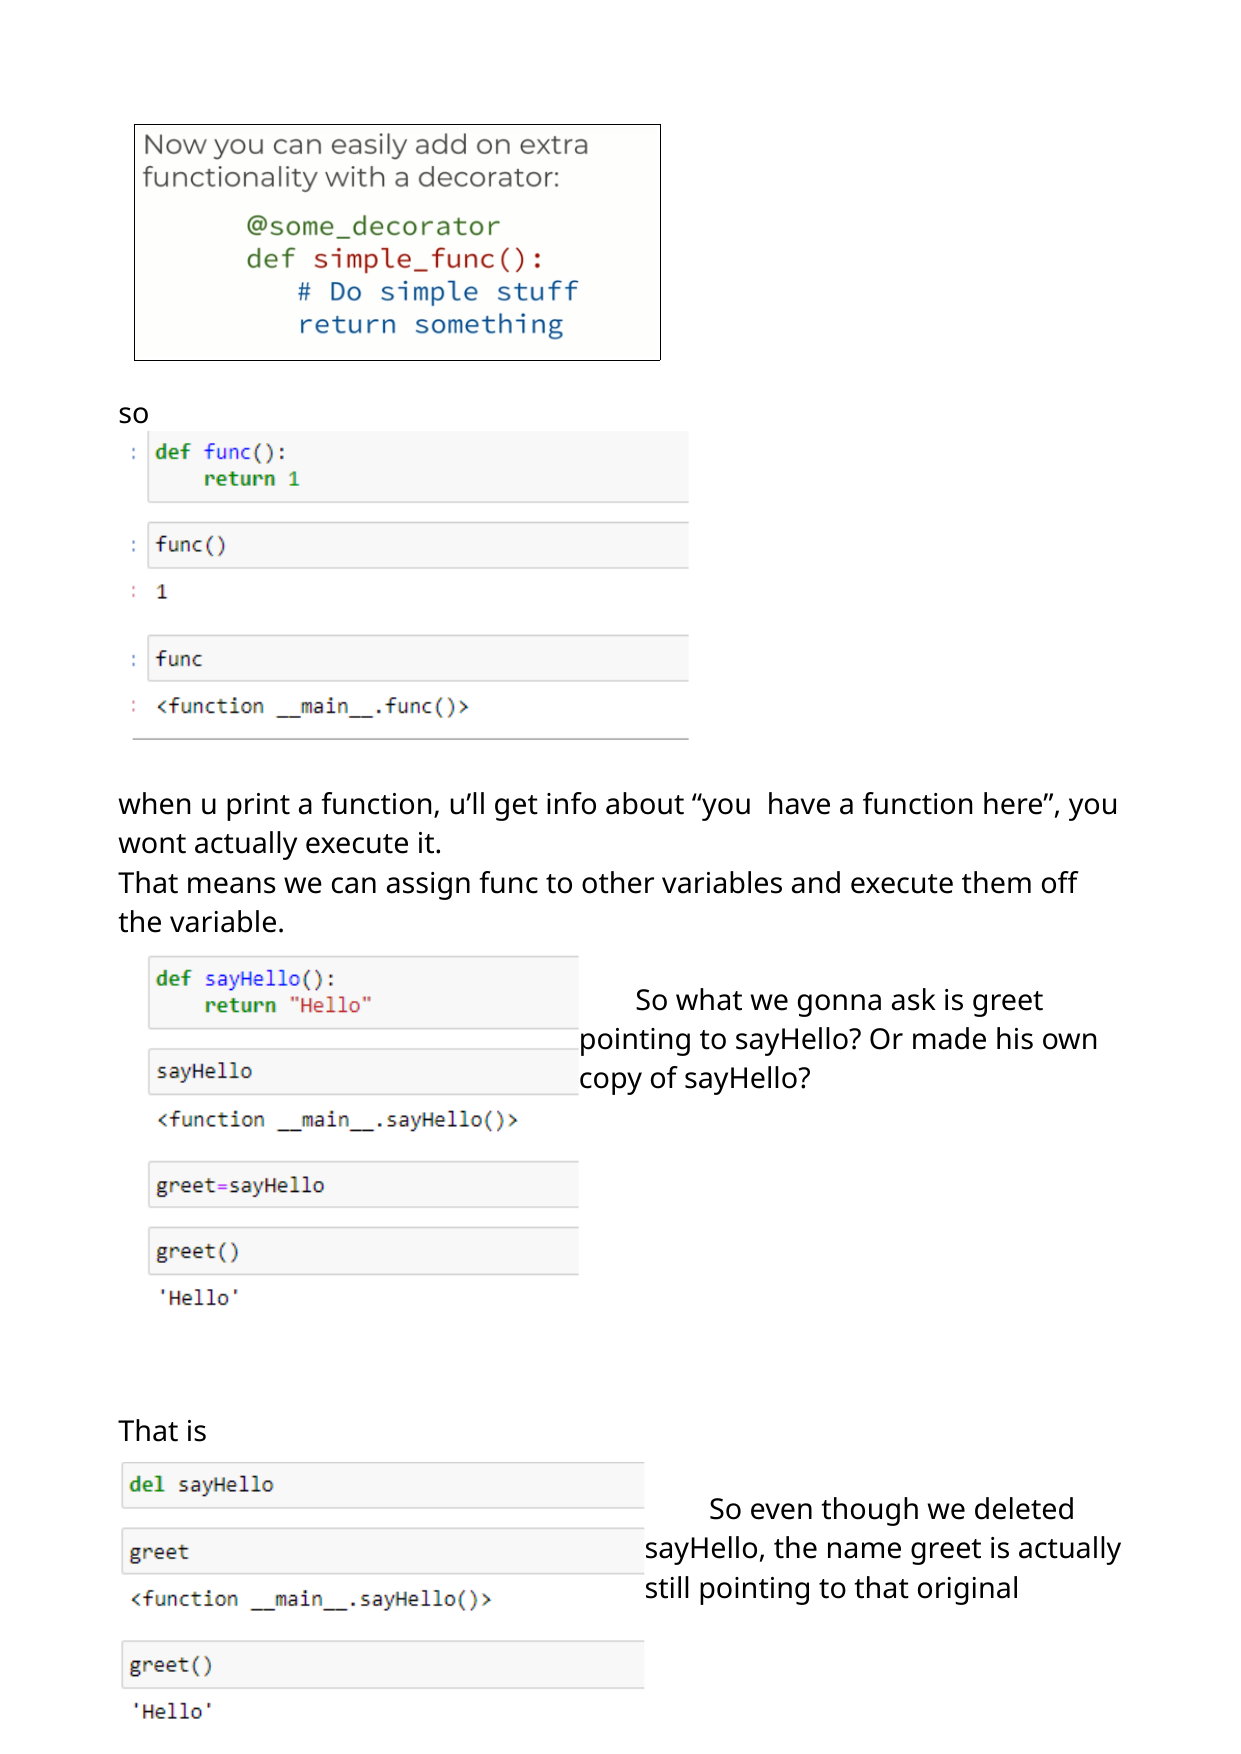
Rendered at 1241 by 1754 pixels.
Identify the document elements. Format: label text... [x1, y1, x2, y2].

text That is [118, 1411, 1122, 1450]
text That means we can assign func to other variables and execute them off the variable. [118, 862, 1122, 941]
text when u print a function, u’ll get info about “you have a function here”, you wont actually execute it. [118, 784, 1122, 862]
picture [139, 953, 579, 1324]
picture [136, 126, 657, 358]
text [118, 980, 139, 1097]
text So even though we deleted sayHello, the name greet is actually still pointing to that original [645, 1489, 1122, 1606]
picture [132, 431, 689, 740]
text So what we gonna ask is greet pointing to sayHello? Or made his own copy of sayHello? [579, 980, 1122, 1097]
picture [117, 1462, 645, 1733]
text so [118, 392, 1122, 431]
